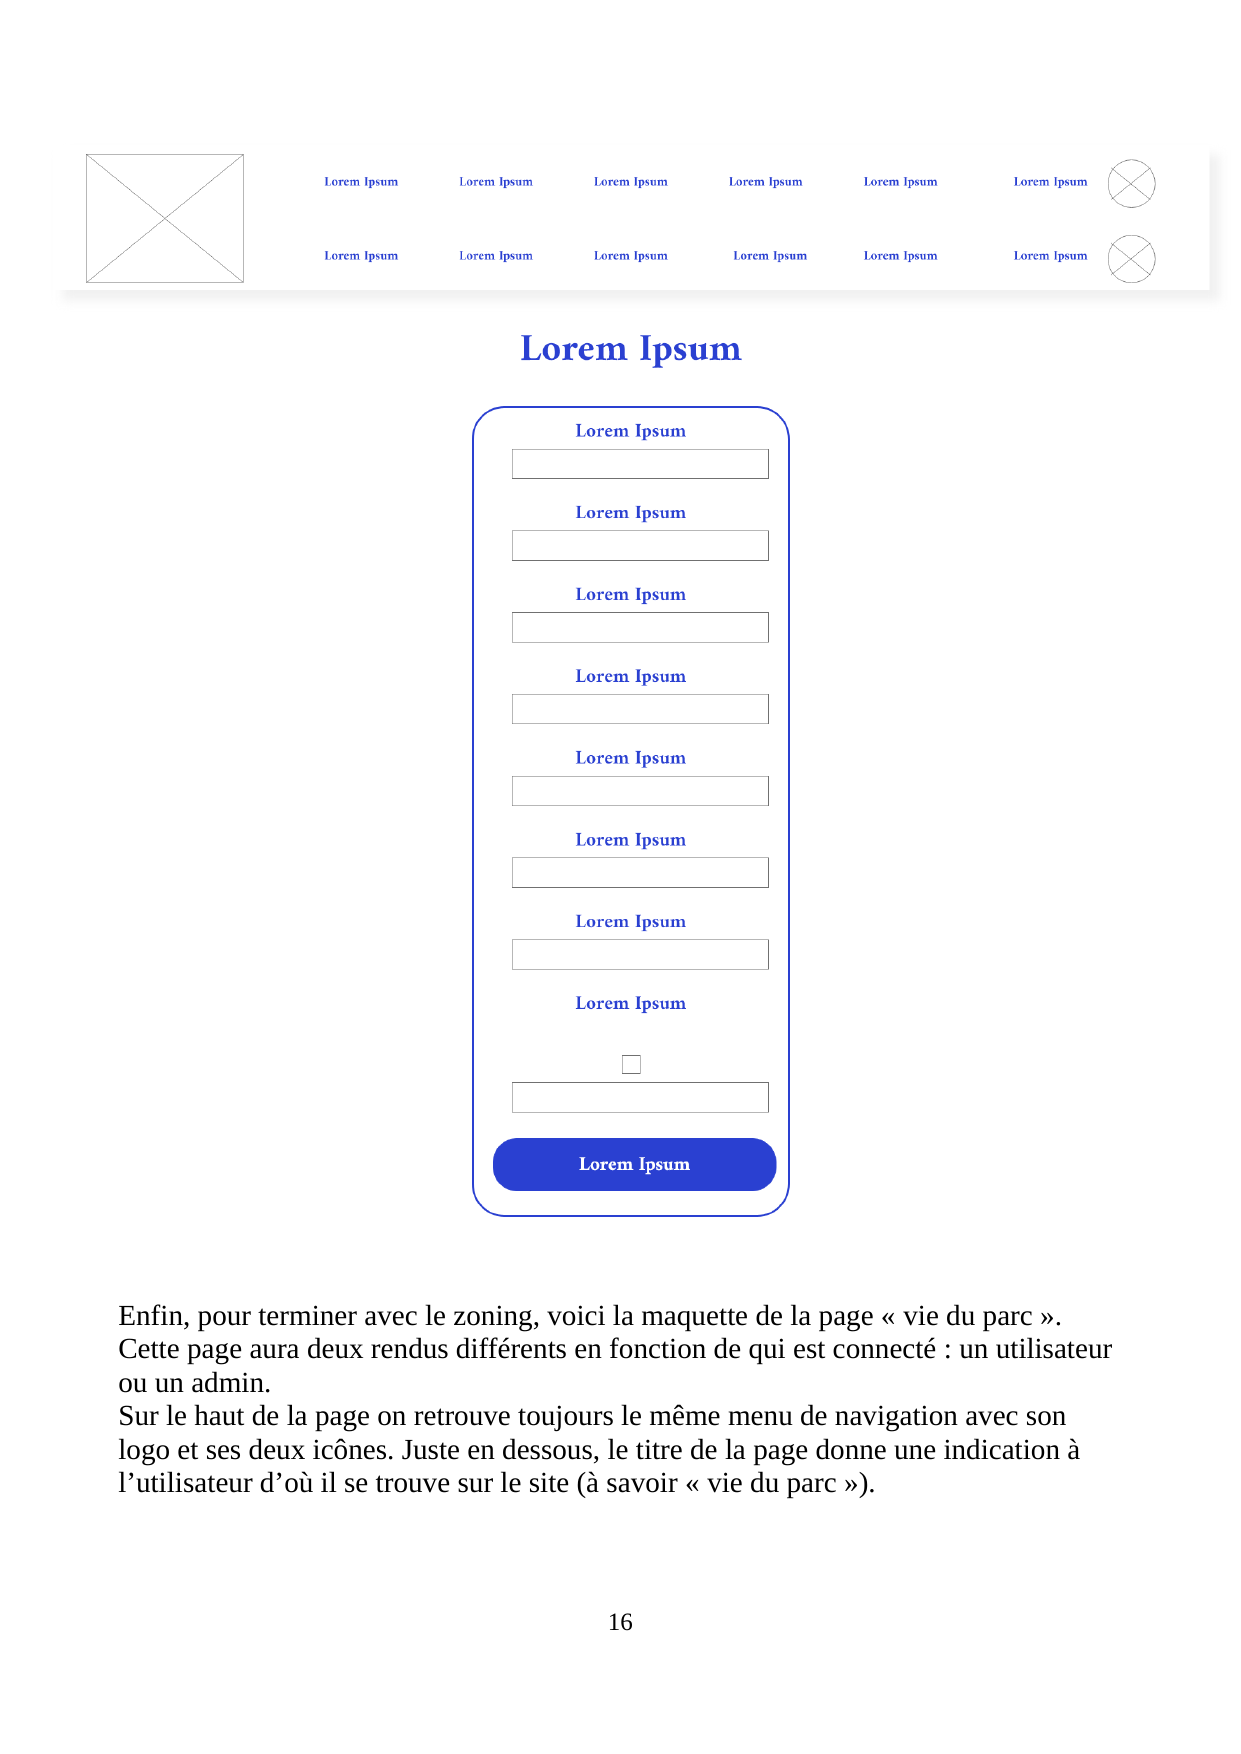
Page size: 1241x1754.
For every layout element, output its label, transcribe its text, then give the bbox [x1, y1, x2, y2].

text Sur le haut de la page on retrouve toujours le même menu de navigation avec son logo et ses deux icônes. Juste en dessous, le titre de la page donne une indication à l’utilisateur d’où il se trouve sur le site (à savoir « vie du parc »). [118, 1398, 1122, 1499]
text Enfin, pour terminer avec le zoning, voici la maquette de la page « vie du parc ». Cette page aura deux rendus différents en fonction de qui est connecté : un utilisateur ou un admin. [118, 1298, 1122, 1398]
picture [20, 129, 1241, 1241]
